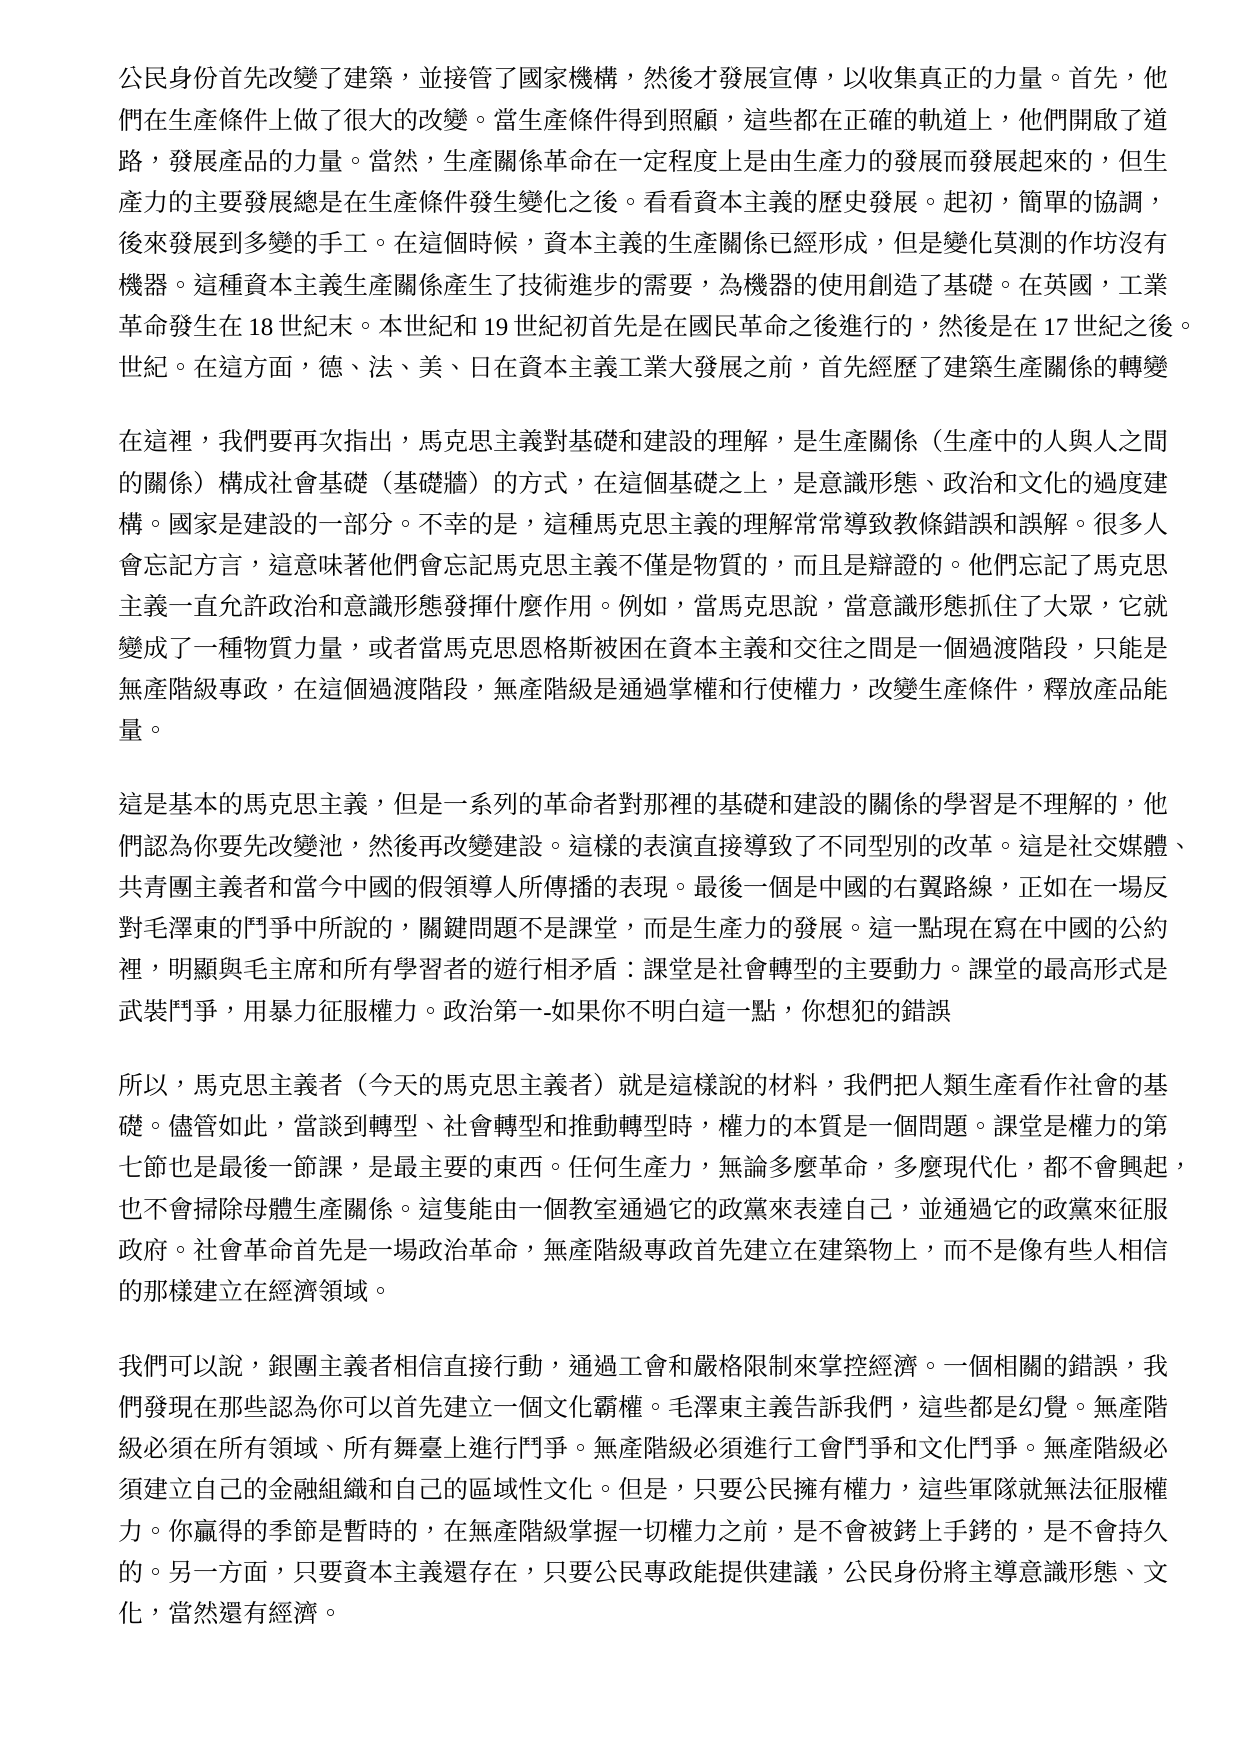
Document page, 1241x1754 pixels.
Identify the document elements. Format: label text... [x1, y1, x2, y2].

text 2021-03-07T19:33:55+00:00 2021-03-07T19:34:13+00:00 TFM公司 ['https://i0.wp.com/tjen-people.no/wp-content/uploads/2021/03/1280px-2012奧運會開幕式工業革命現場？配合=1160%2C773&ssl=1''https://donorbox.org/widget.js'https://donorbox.org/embed/捐贈-1"... ['Teori'] 資料圖片：2012年倫敦OL開幕式上，工業革命發生變化。 為人民媒體服務的貢獻者。 社會基礎和社會結構問題，單位問題和單位鬥爭問題，是馬克思主義理論中的一個基本問題。機械上的錯誤導致很多人不瞭解建築的作用，即使生產關係構成了社會的基礎，也正是通過建築，生產才有了改變生產條件的動力。 前毛澤東用其他方法把前進的步伐提高到一個新的、第三的、更高的階段，發展科學社會，這就是革命的理論和實踐。特別是通過無產階級文化大革命，這意味著在無產階級專政時期革命的繼續。他就是這樣確定了從社會主義到分類社會的過渡將會是怎樣的。 這是祕魯共產黨在重要文字中寫的“選，不！人民戰爭，是的！（掌聲，不！“Guerra Popular，say！”從1990年開始。在這篇透徹的文字中，一篇令人毛骨悚然的馬克思主義寬大主義毛澤東主義文字，他們在意識形態中表現出一系列核心問題，並分析了祕魯前10年的人口結構。黨引用了馬克思主義的偉大經典，提出了可以讓讀者對這些有更深刻理解的引用。例如，他們寫毛主席如何宣佈一個普遍的規則，即首先你必須掌握權力來改變社會。它會說，首先抓住建築的力量，然後用它來徹底改變游泳池，與此同時，你的假設，捍衛和發展權力。一些重要事件 在我們繼續討論之前，我們將簡要介紹一些馬克思主義者的主要群體： 生產力是人類必須使用的裝置和知識，從石斧到鐵皮地到工廠，以及如何製造和使用這些裝置和知識，都是生產力。斯大林把生產力定義為生產中最具運動性和革命性的要素，因為這些要素一直在發展，從不沉默。 生產關係是生產的組織，例如，如果它是由奴隸和奴隸組織的，有活潑的農民和征服者，或者有工資的工人和資本家。簡而言之，生產關係就是生產過程中相互之間的人際關係。 生產方式是生產能力與生產關係之間的單位。正是這兩者之間的矛盾，是生產方式上的根本矛盾，導致了歷史上的大旅遊者，以及政治革命。阻力在發展，加劇了生產力發展快於生產條件的矛盾。這些人將被絞死，然後他們將成為生產力進一步發展的障礙。 基地是社群的基礎，是由生產條件決定的。因此，生產關係是人類社會最基本的生產關係。 這座建築矗立在水池之上，並以此為基礎，由哲學、政治、文化和科學組成。政府和法律都在大樓裡。 馬克思證明了生產力的發展是人類歷史新應用的基礎。這為我們如何組織生產創造了基礎，而生產是社會中最基本的，因為人的生產是生命本身的基礎。我們的生活離不開生產，我們所有的社會生活都被生產方式所佔據。 這些都是我們從馬克思的歷史中獲得的關於社會發展的關鍵專案和核心理解。工業革命前的民革 對於本文的題目，祕魯共產黨引用毛主席對蘇聯政治經濟的批評（我們的譯文）： “同樣地，從世界歷史的角度來看，在工業革命之前，而不是之後，是國民革命和建立國民國家。公民身份首先改變了建築，並接管了國家機構，然後才發展宣傳，以收集真正的力量。首先，他們在生產條件上做了很大的改變。當生產條件得到照顧，這些都在正確的軌道上，他們開啟了道路，發展產品的力量。當然，生產關係革命在一定程度上是由生產力的發展而發展起來的，但生產力的主要發展總是在生產條件發生變化之後。看看資本主義的歷史發展。起初，簡單的協調，後來發展到多變的手工。在這個時候，資本主義的生產關係已經形成，但是變化莫測的作坊沒有機器。這種資本主義生產關係產生了技術進步的需要，為機器的使用創造了基礎。在英國，工業革命發生在18世紀末。本世紀和19世紀初首先是在國民革命之後進行的，然後是在17世紀之後。世紀。在這方面，德、法、美、日在資本主義工業大發展之前，首先經歷了建築生產關係的轉變 在這裡，我們要再次指出，馬克思主義對基礎和建設的理解，是生產關係（生產中的人與人之間的關係）構成社會基礎（基礎牆）的方式，在這個基礎之上，是意識形態、政治和文化的過度建構。國家是建設的一部分。不幸的是，這種馬克思主義的理解常常導致教條錯誤和誤解。很多人會忘記方言，這意味著他們會忘記馬克思主義不僅是物質的，而且是辯證的。他們忘記了馬克思主義一直允許政治和意識形態發揮什麼作用。例如，當馬克思說，當意識形態抓住了大眾，它就變成了一種物質力量，或者當馬克思恩格斯被困在資本主義和交往之間是一個過渡階段，只能是無產階級專政，在這個過渡階段，無產階級是通過掌權和行使權力，改變生產條件，釋放產品能量。 這是基本的馬克思主義，但是一系列的革命者對那裡的基礎和建設的關係的學習是不理解的，他們認為你要先改變池，然後再改變建設。這樣的表演直接導致了不同型別的改革。這是社交媒體、共青團主義者和當今中國的假領導人所傳播的表現。最後一個是中國的右翼路線，正如在一場反對毛澤東的鬥爭中所說的，關鍵問題不是課堂，而是生產力的發展。這一點現在寫在中國的公約裡，明顯與毛主席和所有學習者的遊行相矛盾：課堂是社會轉型的主要動力。課堂的最高形式是武裝鬥爭，用暴力征服權力。政治第一-如果你不明白這一點，你想犯的錯誤 所以，馬克思主義者（今天的馬克思主義者）就是這樣說的材料，我們把人類生產看作社會的基礎。儘管如此，當談到轉型、社會轉型和推動轉型時，權力的本質是一個問題。課堂是權力的第七節也是最後一節課，是最主要的東西。任何生產力，無論多麼革命，多麼現代化，都不會興起，也不會掃除母體生產關係。這隻能由一個教室通過它的政黨來表達自己，並通過它的政黨來征服政府。社會革命首先是一場政治革命，無產階級專政首先建立在建築物上，而不是像有些人相信的那樣建立在經濟領域。 我們可以說，銀團主義者相信直接行動，通過工會和嚴格限制來掌控經濟。一個相關的錯誤，我們發現在那些認為你可以首先建立一個文化霸權。毛澤東主義告訴我們，這些都是幻覺。無產階級必須在所有領域、所有舞臺上進行鬥爭。無產階級必須進行工會鬥爭和文化鬥爭。無產階級必須建立自己的金融組織和自己的區域性文化。但是，只要公民擁有權力，這些軍隊就無法征服權力。你贏得的季節是暫時的，在無產階級掌握一切權力之前，是不會被銬上手銬的，是不會持久的。另一方面，只要資本主義還存在，只要公民專政能提供建議，公民身份將主導意識形態、文化，當然還有經濟。 PKP進一步引用毛主席的話（我們的翻譯）： “一切人都有一條規矩，只有先準備好奪取政權的輿論，才能解決財產問題，才能推進擴大生產力的發展。雖然公民革命和無產階級革命有一定的區別（無產階級革命以前沒有社會生產關係，資本主義生產關係已經在胎兒社會中發展起來），但基本上是平等的。” [118, 59, 1181, 1663]
